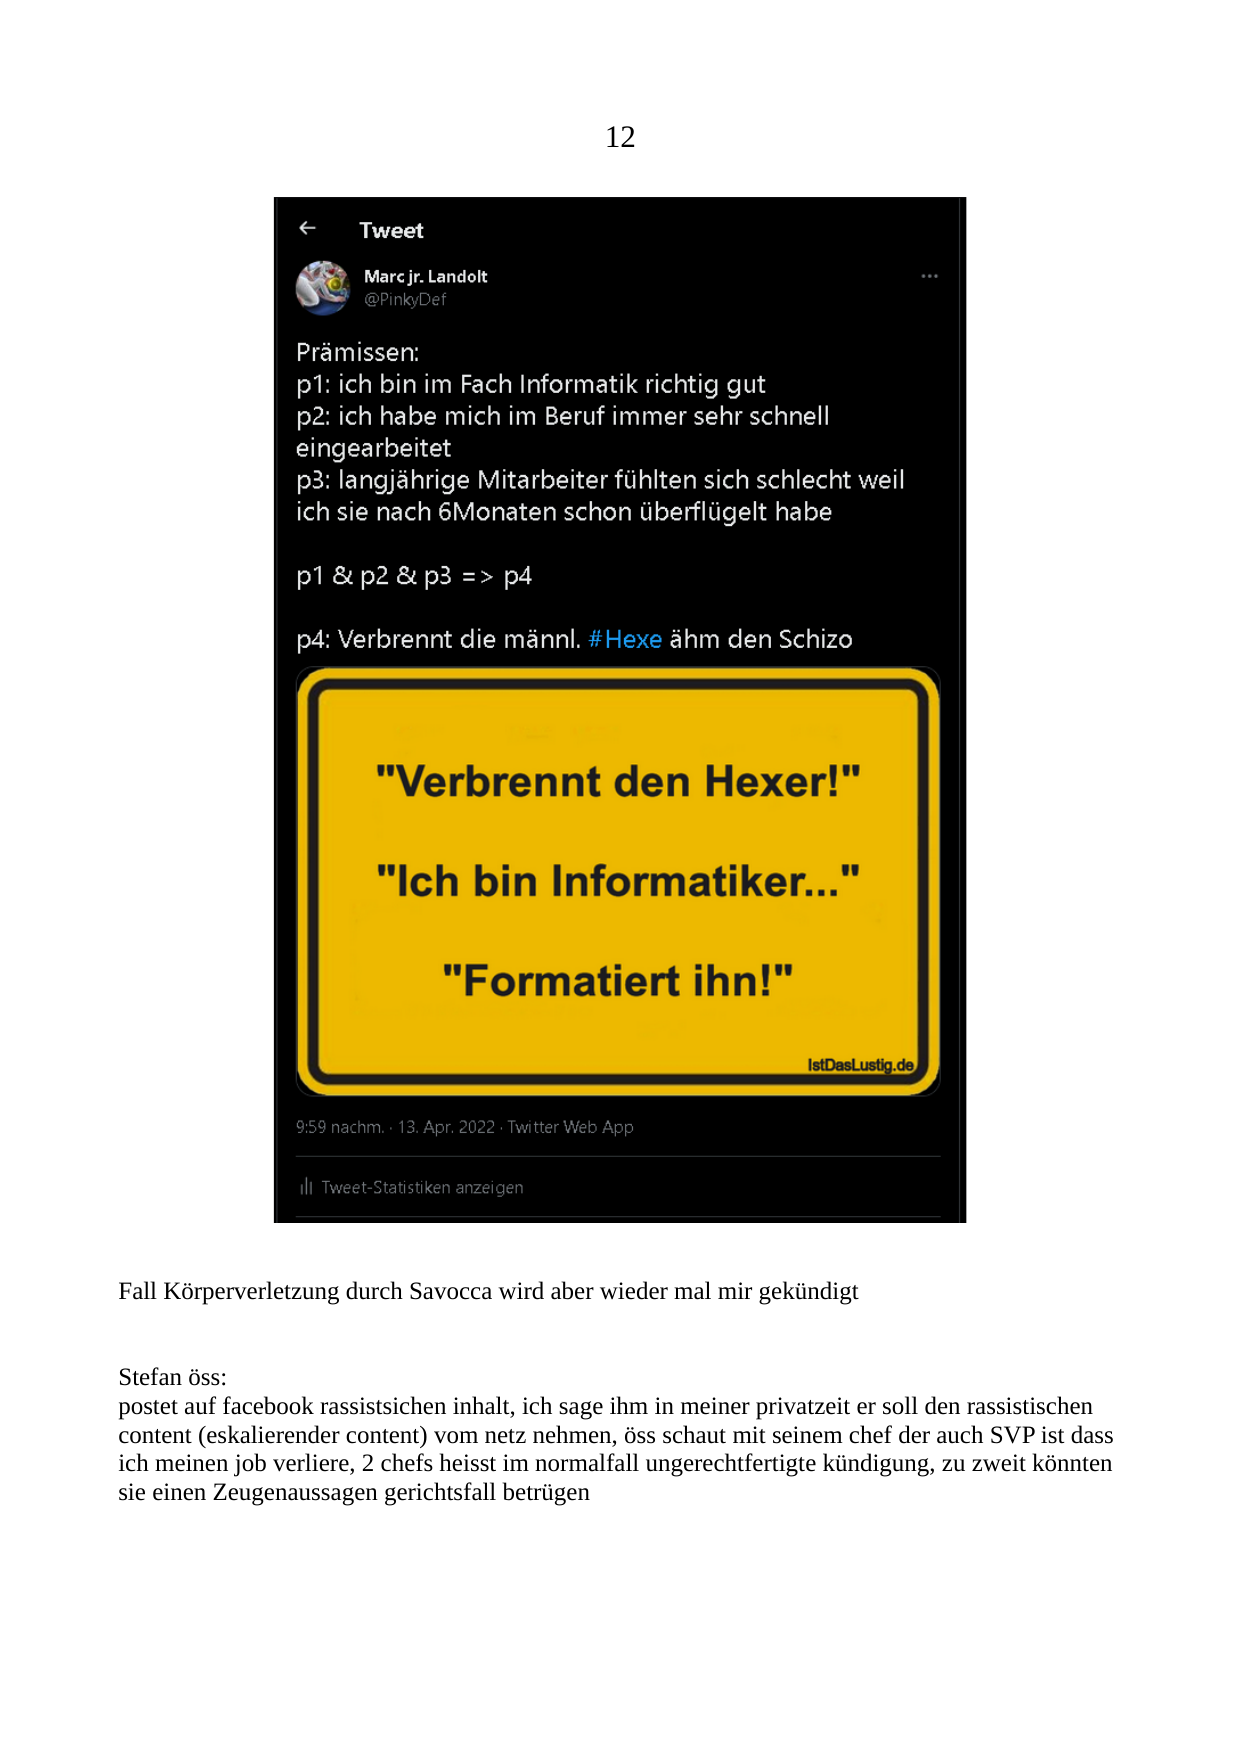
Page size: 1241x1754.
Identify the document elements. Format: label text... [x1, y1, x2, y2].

text Stefan öss: [118, 1362, 1122, 1391]
text postet auf facebook rassistsichen inhalt, ich sage ihm in meiner privatzeit er soll den rassistischen content (eskalierender content) vom netz nehmen, öss schaut mit seinem chef der auch SVP ist dass ich meinen job verliere, 2 chefs heisst im normalfall ungerechtfertigte kündigung, zu zweit könnten sie einen Zeugenaussagen gerichtsfall betrügen [118, 1391, 1122, 1506]
text Fall Körperverletzung durch Savocca wird aber wieder mal mir gekündigt [118, 1276, 1122, 1305]
picture [273, 197, 967, 1223]
